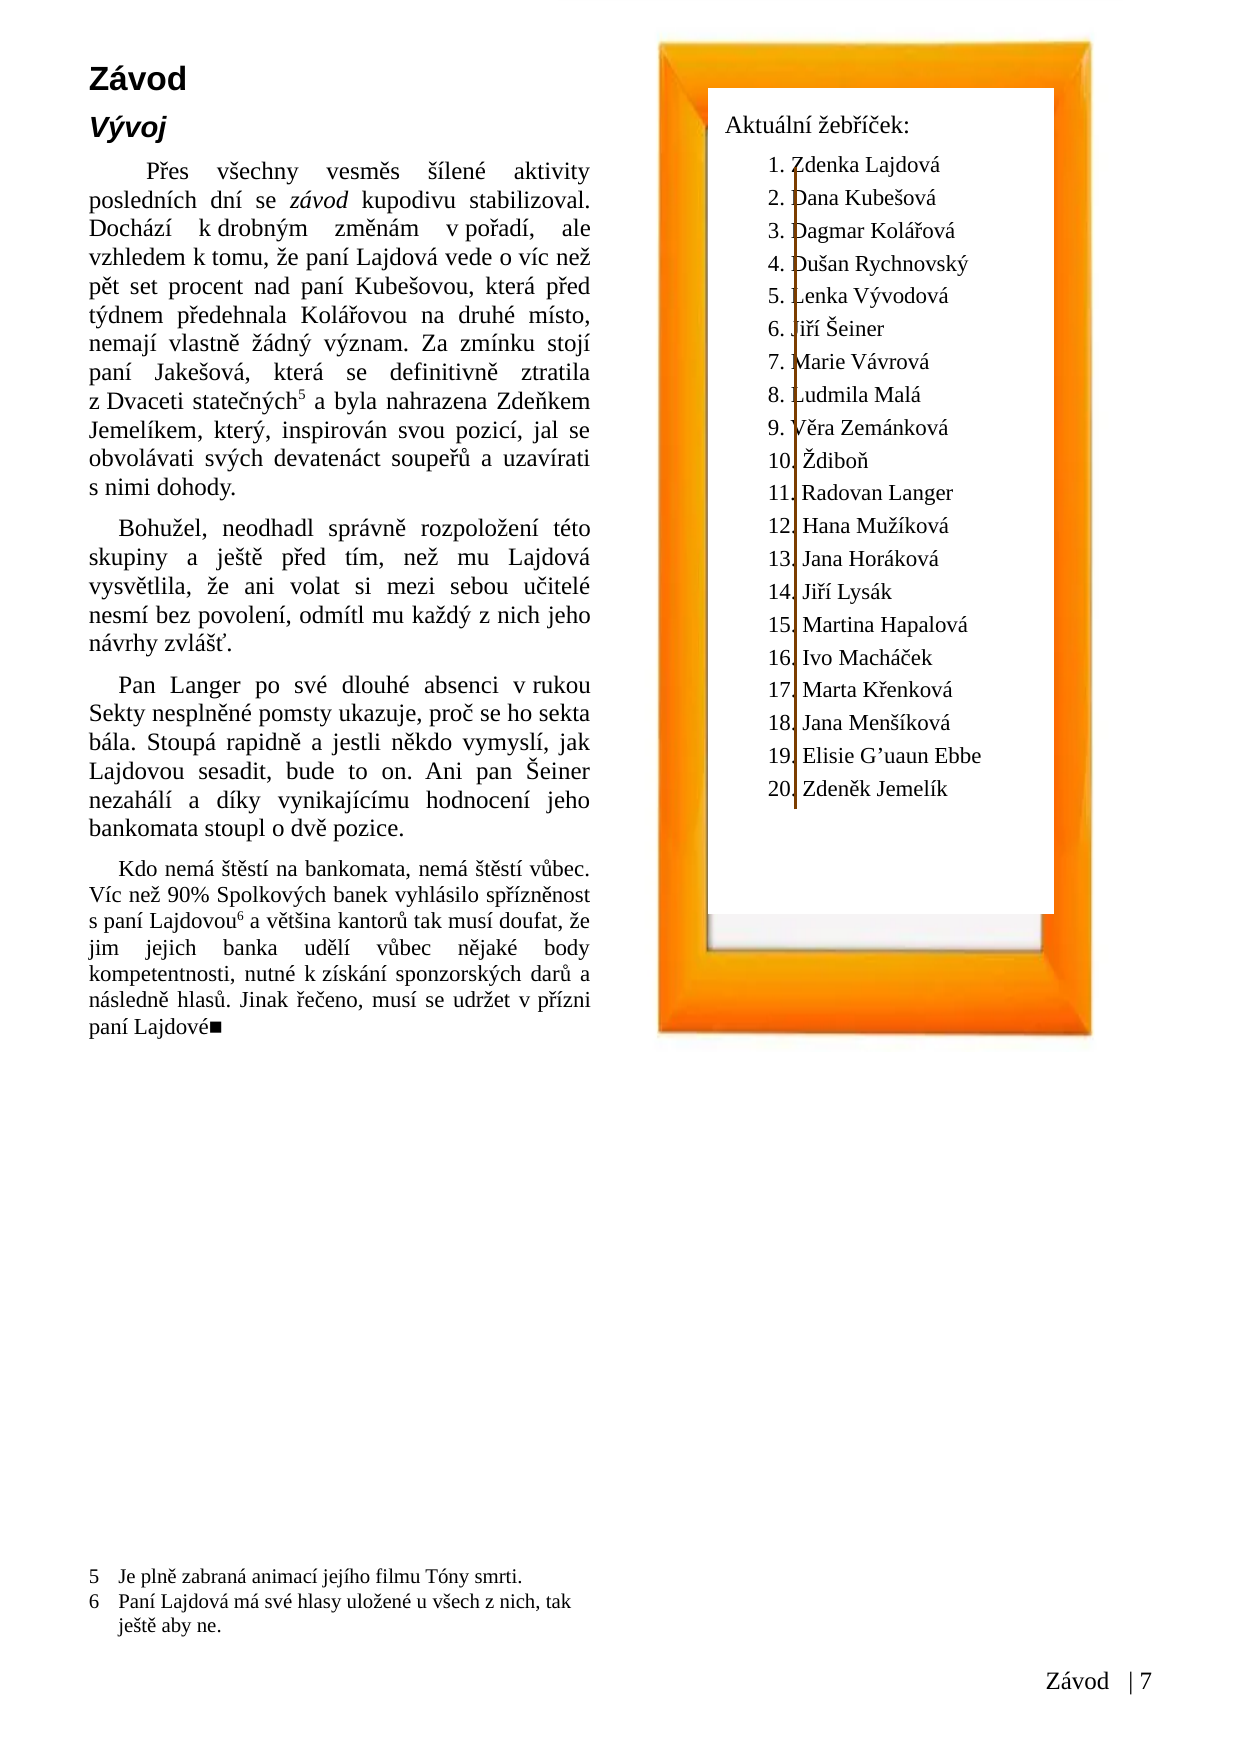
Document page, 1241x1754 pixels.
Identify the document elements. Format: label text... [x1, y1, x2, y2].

text 13. Jana Horáková [1123, 545, 1152, 571]
picture [558, 0, 1123, 1052]
text 7. Marie Vávrová [1123, 348, 1152, 374]
text 10. Ždiboň [1123, 447, 1152, 473]
text 16. Ivo Macháček [1123, 643, 1152, 670]
text Je plně zabraná animací jejího filmu Tóny smrti. [88, 1564, 591, 1588]
text 5. Lenka Vývodová [1123, 283, 1152, 309]
text 17. Marta Křenková [1123, 676, 1152, 703]
text 14. Jiří Lysák [1123, 578, 1152, 604]
text 20. Zdeněk Jemelík [1123, 775, 1152, 801]
text 19. Elisie G’uaun Ebbe [1123, 742, 1152, 768]
text Bohužel, neodhadl správně rozpoložení této skupiny a ještě před tím, než mu Lajdová vysvětlila, že ani volat si mezi sebou učitelé nesmí bez povolení, odmítl mu každý z nich jeho návrhy zvlášť. [88, 513, 558, 657]
text 4. Dušan Rychnovský [1123, 250, 1152, 276]
text 11. Radovan Langer [1123, 479, 1152, 506]
text Přes všechny vesměs šílené aktivity posledních dní se závod kupodivu stabilizoval. Dochází k drobným změnám v pořadí, ale vzhledem k tomu, že paní Lajdová vede o víc než pět set procent nad paní Kubešovou, která před týdnem předehnala Kolářovou na druhé místo, nemají vlastně žádný význam. Za zmínku stojí paní Jakešová, která se definitivně ztratila z Dvaceti statečných a byla nahrazena Zdeňkem Jemelíkem, který, inspirován svou pozicí, jal se obvolávati svých devatenáct soupeřů a uzavírati s nimi dohody. [88, 156, 558, 501]
subtitle Vývoj [88, 110, 558, 144]
text 15. Martina Hapalová [1123, 611, 1152, 637]
text Paní Lajdová má své hlasy uložené u všech z nich, tak ještě aby ne. [88, 1588, 591, 1637]
text 8. Ludmila Malá [1123, 381, 1152, 407]
text 18. Jana Menšíková [1123, 709, 1152, 736]
subtitle [1123, 59, 1152, 98]
text 2. Dana Kubešová [1123, 184, 1152, 211]
text Kdo nemá štěstí na bankomata, nemá štěstí vůbec. Víc než 90% Spolkových banek vyhlásilo spřízněnost s paní Lajdovou a většina kantorů tak musí doufat, že jim jejich banka udělí vůbec nějaké body kompetentnosti, nutné k získání sponzorských darů a následně hlasů. Jinak řečeno, musí se udržet v přízni paní Lajdové■ [88, 855, 558, 1039]
subtitle Závod [88, 59, 558, 98]
text 6. Jiří Šeiner [1123, 315, 1152, 342]
text Aktuální žebříček: [1123, 110, 1152, 139]
text Pan Langer po své dlouhé absenci v rukou Sekty nesplněné pomsty ukazuje, proč se ho sekta bála. Stoupá rapidně a jestli někdo vymyslí, jak Lajdovou sesadit, bude to on. Ani pan Šeiner nezahálí a díky vynikajícímu hodnocení jeho bankomata stoupl o dvě pozice. [88, 670, 558, 842]
text 3. Dagmar Kolářová [1123, 217, 1152, 243]
text 12. Hana Mužíková [1123, 512, 1152, 539]
text 9. Věra Zemánková [1123, 414, 1152, 440]
text 1. Zdenka Lajdová [1123, 151, 1152, 178]
